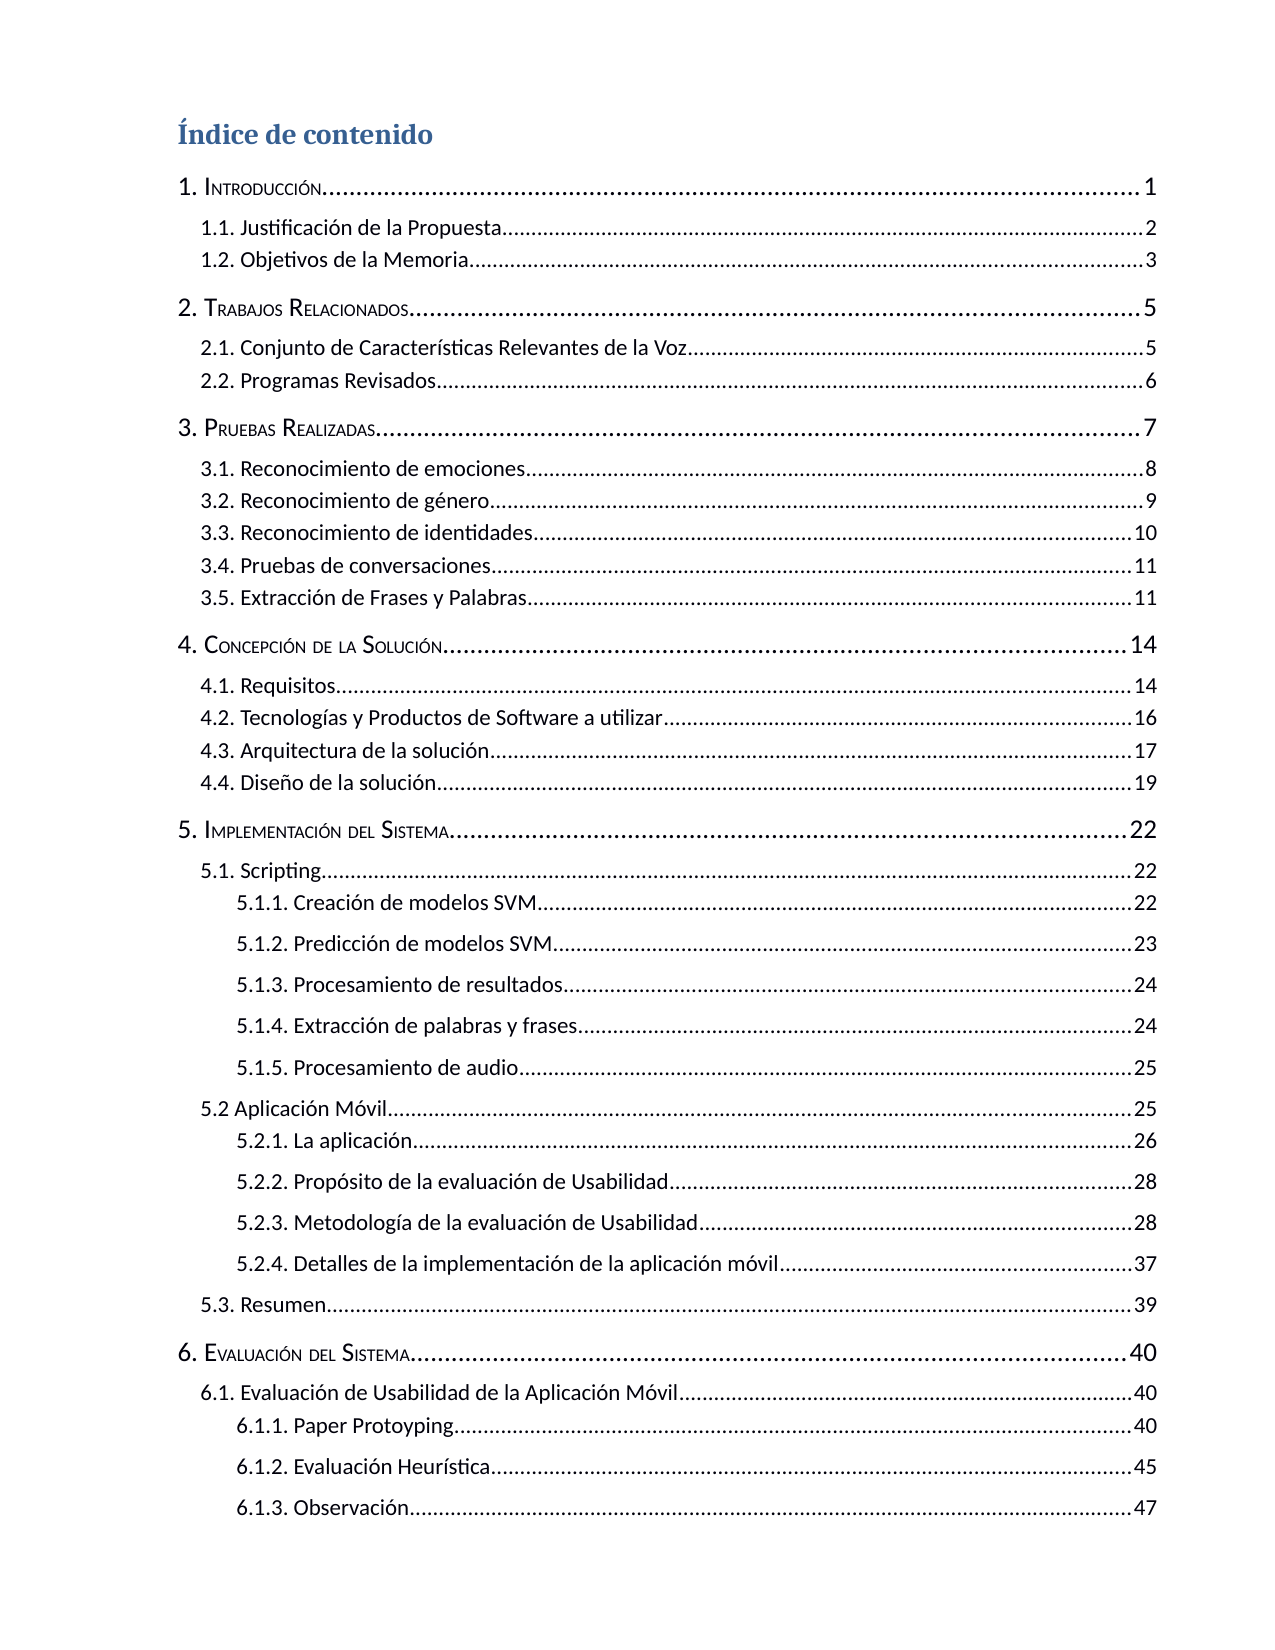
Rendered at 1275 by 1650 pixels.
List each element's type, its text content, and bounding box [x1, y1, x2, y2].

text 3.2. Reconocimiento de género 9 [200, 486, 1157, 514]
text 5.1.1. Creación de modelos SVM 22 [236, 888, 1157, 917]
text 5.2.4. Detalles de la implementación de la aplicación móvil 37 [236, 1249, 1157, 1277]
text 5.1. Scripting 22 [200, 856, 1157, 884]
subtitle Índice de contenido [177, 118, 1157, 152]
text 6.1. Evaluación de Usabilidad de la Aplicación Móvil 40 [200, 1378, 1157, 1407]
text 5.1.5. Procesamiento de audio 25 [236, 1053, 1157, 1081]
text 3.4. Pruebas de conversaciones 11 [200, 551, 1157, 579]
text 5. Implementación del Sistema 22 [177, 812, 1157, 846]
text 5.2.3. Metodología de la evaluación de Usabilidad 28 [236, 1208, 1157, 1236]
text 4.2. Tecnologías y Productos de Software a utilizar 16 [200, 703, 1157, 732]
text 4.4. Diseño de la solución 19 [200, 768, 1157, 796]
text 3.1. Reconocimiento de emociones 8 [200, 454, 1157, 482]
text 5.1.4. Extracción de palabras y frases 24 [236, 1012, 1157, 1040]
text 6.1.2. Evaluación Heurística 45 [236, 1452, 1157, 1480]
text 6. Evaluación del Sistema 40 [177, 1335, 1157, 1368]
text 5.2.2. Propósito de la evaluación de Usabilidad 28 [236, 1167, 1157, 1195]
text 1.1. Justificación de la Propuesta 2 [200, 213, 1157, 241]
text 4.3. Arquitectura de la solución 17 [200, 736, 1157, 764]
text 5.1.3. Procesamiento de resultados 24 [236, 971, 1157, 999]
text 1. Introducción 1 [177, 169, 1157, 202]
text 3.5. Extracción de Frases y Palabras 11 [200, 583, 1157, 611]
text 5.2 Aplicación Móvil 25 [200, 1094, 1157, 1122]
text 3. Pruebas Realizadas 7 [177, 410, 1157, 443]
text 4. Concepción de la Solución 14 [177, 627, 1157, 661]
text 6.1.3. Observación 47 [236, 1493, 1157, 1521]
text 5.2.1. La aplicación 26 [236, 1126, 1157, 1154]
text 4.1. Requisitos 14 [200, 671, 1157, 699]
text 5.1.2. Predicción de modelos SVM 23 [236, 929, 1157, 958]
text 2. Trabajos Relacionados 5 [177, 290, 1157, 323]
text 3.3. Reconocimiento de identidades 10 [200, 518, 1157, 547]
text 2.2. Programas Revisados 6 [200, 366, 1157, 394]
text 5.3. Resumen 39 [200, 1290, 1157, 1318]
text 6.1.1. Paper Protoyping 40 [236, 1411, 1157, 1439]
text 2.1. Conjunto de Características Relevantes de la Voz 5 [200, 333, 1157, 362]
text 1.2. Objetivos de la Memoria 3 [200, 245, 1157, 273]
